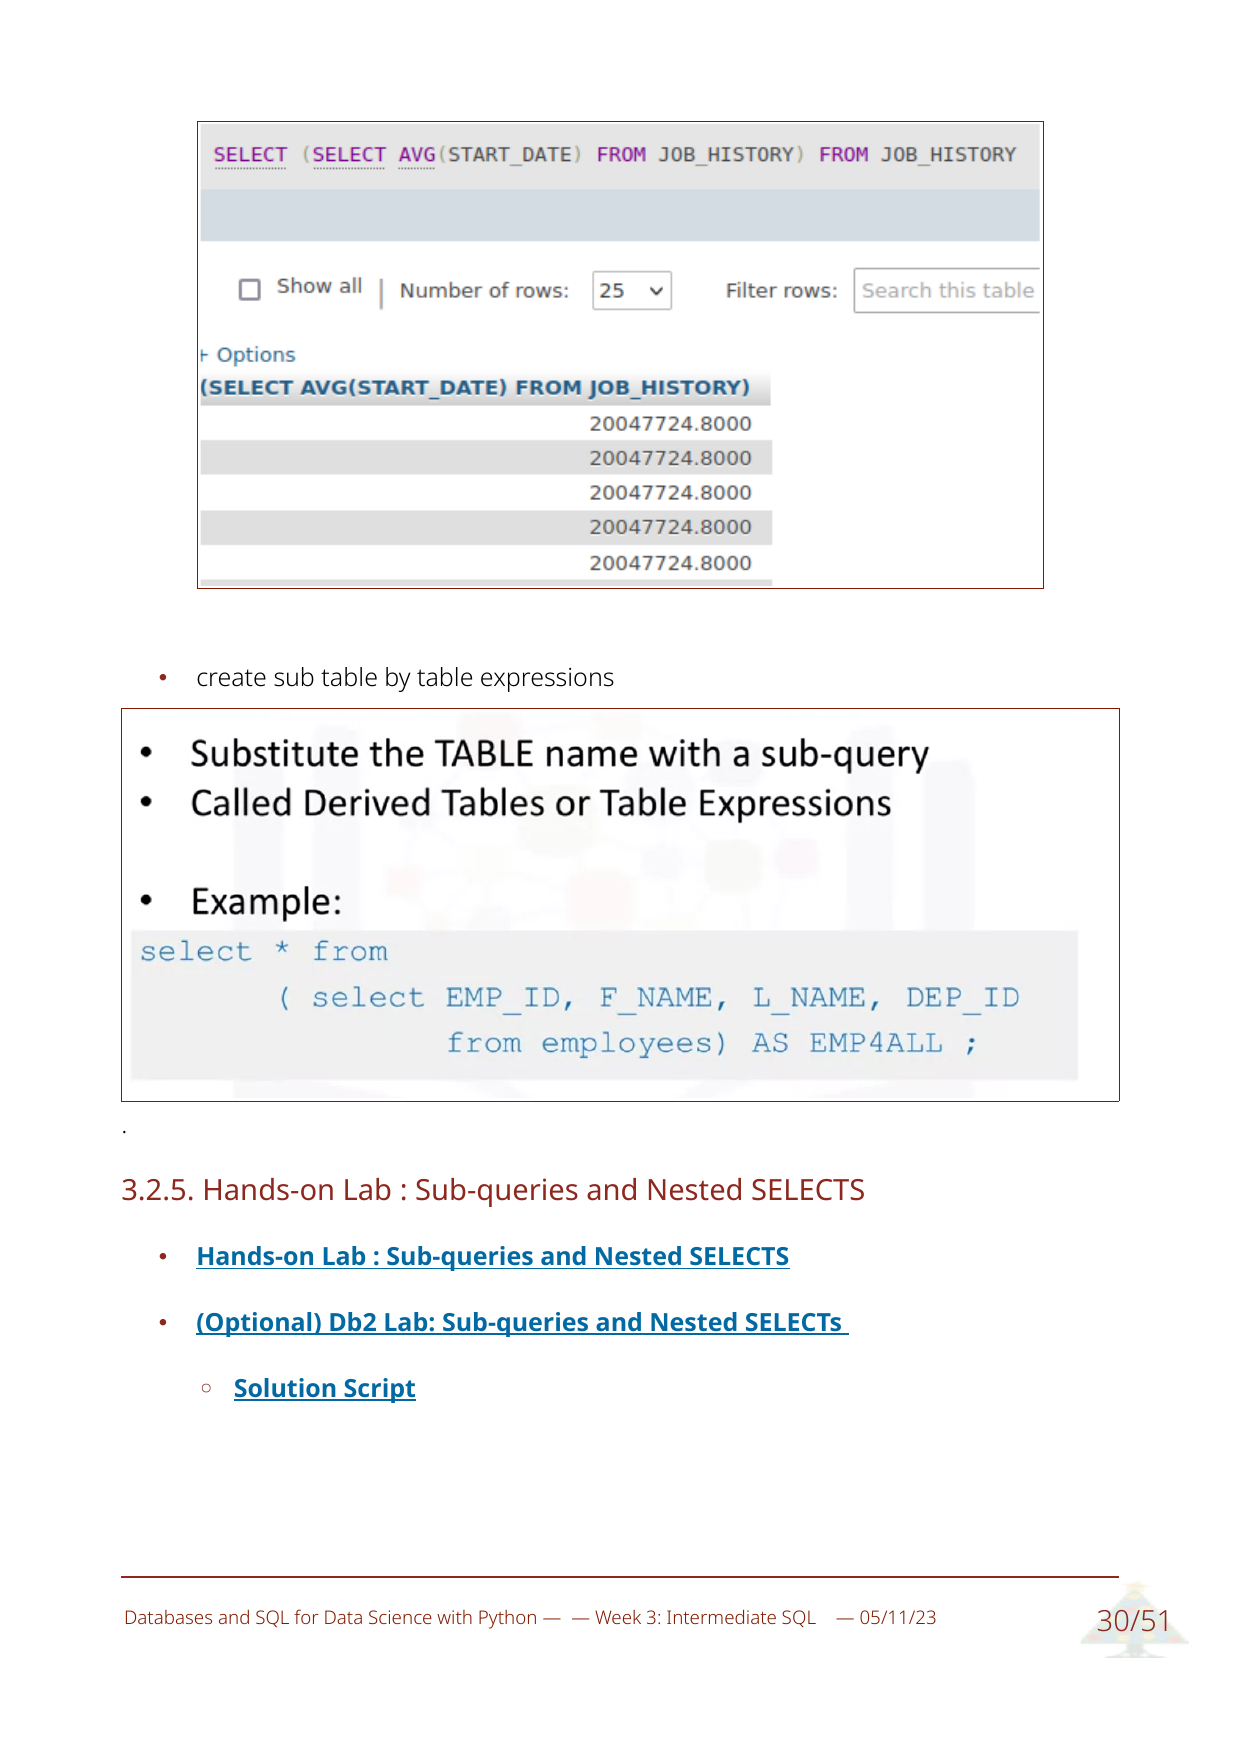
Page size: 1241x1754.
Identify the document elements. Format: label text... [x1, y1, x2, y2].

text [122, 709, 1119, 1101]
list (Optional) Db2 Lab: Sub-queries and Nested SELECTs [158, 1304, 1119, 1339]
picture [200, 124, 1040, 586]
list Hands-on Lab : Sub-queries and Nested SELECTS [158, 1239, 1119, 1273]
list Solution Script [196, 1370, 1119, 1404]
subtitle Hands-on Lab : Sub-queries and Nested SELECTS [121, 1169, 1119, 1209]
list create sub table by table expressions [158, 660, 1119, 694]
picture [124, 711, 1116, 1098]
text . [121, 1102, 1119, 1140]
